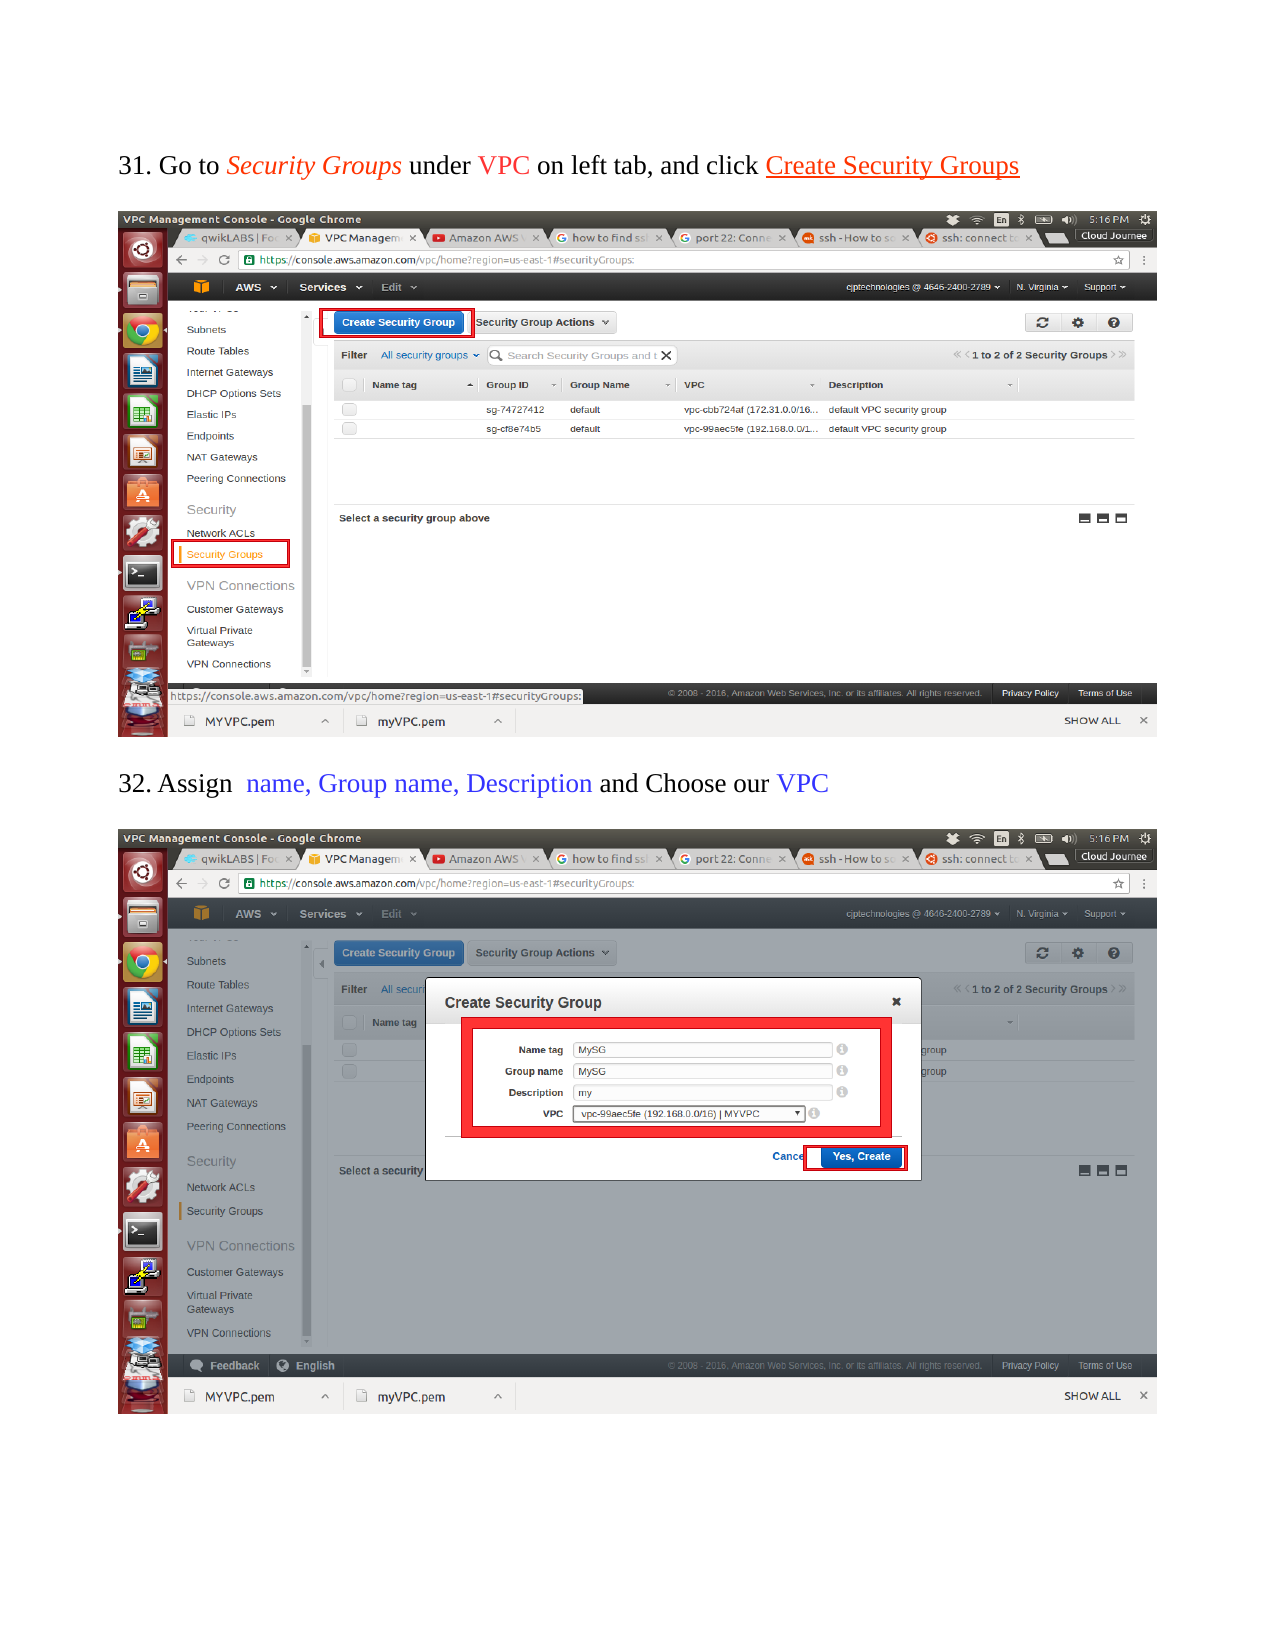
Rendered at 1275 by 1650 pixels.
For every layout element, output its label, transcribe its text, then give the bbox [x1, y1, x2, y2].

picture [118, 211, 1157, 737]
picture [118, 829, 1157, 1414]
text 32. Assign name, Group name, Description and Choose our VPC [118, 767, 1157, 799]
text 31. Go to Security Groups under VPC on left tab, and click Create Security Groups [118, 149, 1157, 180]
